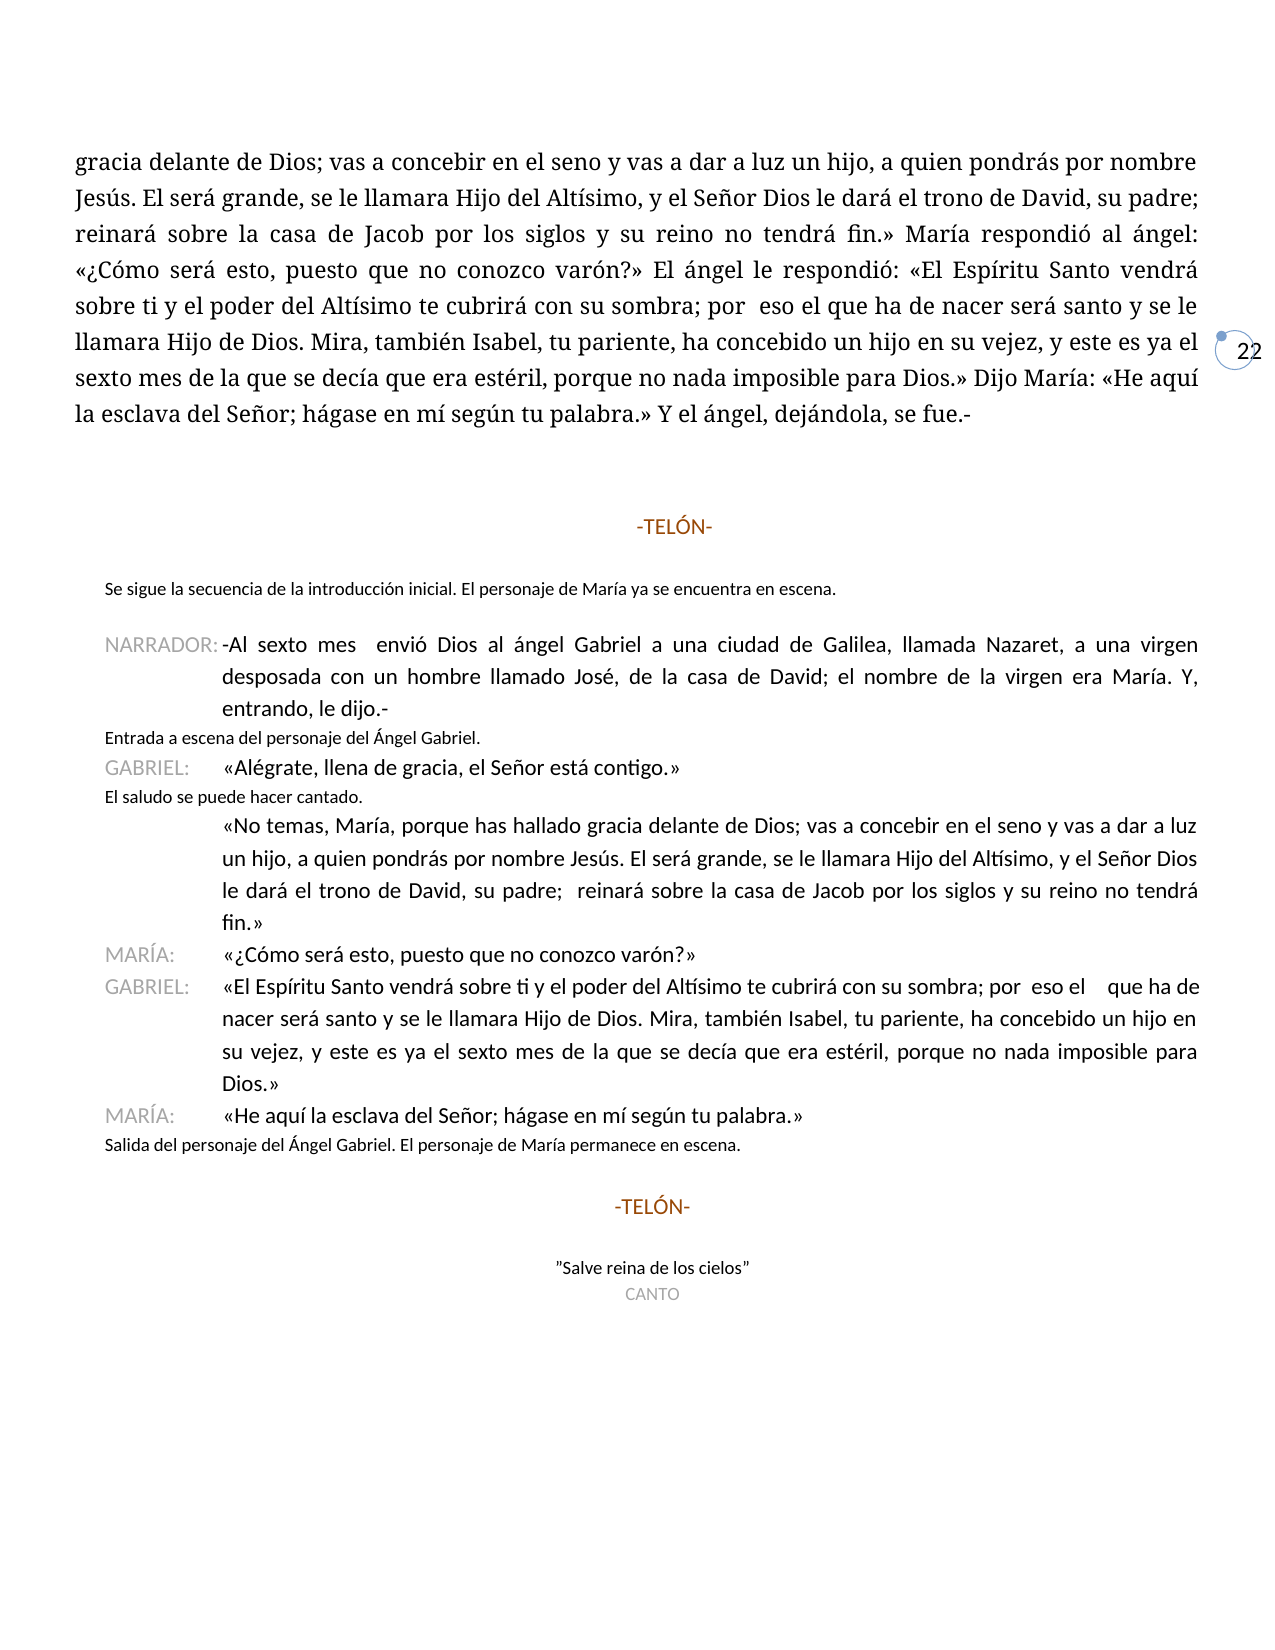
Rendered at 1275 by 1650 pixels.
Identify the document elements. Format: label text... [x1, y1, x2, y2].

text ”Salve reina de los cielos” [104, 1256, 1200, 1279]
text Salida del personaje del Ángel Gabriel. El personaje de María permanece en escena. [104, 1133, 1200, 1156]
text El saludo se puede hacer cantado. [104, 785, 1200, 808]
text Entrada a escena del personaje del Ángel Gabriel. [104, 727, 1200, 749]
text GABRIEL: «El Espíritu Santo vendrá sobre ti y el poder del Altísimo te cubrirá con su sombra; por eso el que ha de nacer será santo y se le llamara Hijo de Dios. Mira, también Isabel, tu pariente, ha concebido un hijo en su vejez, y este es ya el sexto mes de la que se decía que era estéril, porque no nada imposible para Dios.» [104, 972, 1200, 1097]
text CANTO [104, 1283, 1200, 1306]
text MARÍA: «He aquí la esclava del Señor; hágase en mí según tu palabra.» [104, 1101, 1200, 1129]
text -TELÓN- [104, 512, 1200, 540]
text -TELÓN- [104, 1192, 1200, 1220]
text GABRIEL: «Alégrate, llena de gracia, el Señor está contigo.» [104, 753, 1200, 781]
text NARRADOR: -Al sexto mes envió Dios al ángel Gabriel a una ciudad de Galilea, llamada Nazaret, a una virgen desposada con un hombre llamado José, de la casa de David; el nombre de la virgen era María. Y, entrando, le dijo.- [104, 630, 1200, 722]
text Se sigue la secuencia de la introducción inicial. El personaje de María ya se encuentra en escena. [104, 577, 1200, 600]
text MARÍA: «¿Cómo será esto, puesto que no conozco varón?» [104, 940, 1200, 968]
text gracia delante de Dios; vas a concebir en el seno y vas a dar a luz un hijo, a quien pondrás por nombre Jesús. El será grande, se le llamara Hijo del Altísimo, y el Señor Dios le dará el trono de David, su padre; reinará sobre la casa de Jacob por los siglos y su reino no tendrá fin.» María respondió al ángel: «¿Cómo será esto, puesto que no conozco varón?» El ángel le respondió: «El Espíritu Santo vendrá sobre ti y el poder del Altísimo te cubrirá con su sombra; por eso el que ha de nacer será santo y se le llamara Hijo de Dios. Mira, también Isabel, tu pariente, ha concebido un hijo en su vejez, y este es ya el sexto mes de la que se decía que era estéril, porque no nada imposible para Dios.» Dijo María: «He aquí la esclava del Señor; hágase en mí según tu palabra.» Y el ángel, dejándola, se fue.- [75, 146, 1200, 429]
text «No temas, María, porque has hallado gracia delante de Dios; vas a concebir en el seno y vas a dar a luz un hijo, a quien pondrás por nombre Jesús. El será grande, se le llamara Hijo del Altísimo, y el Señor Dios le dará el trono de David, su padre; reinará sobre la casa de Jacob por los siglos y su reino no tendrá fin.» [222, 811, 1200, 936]
